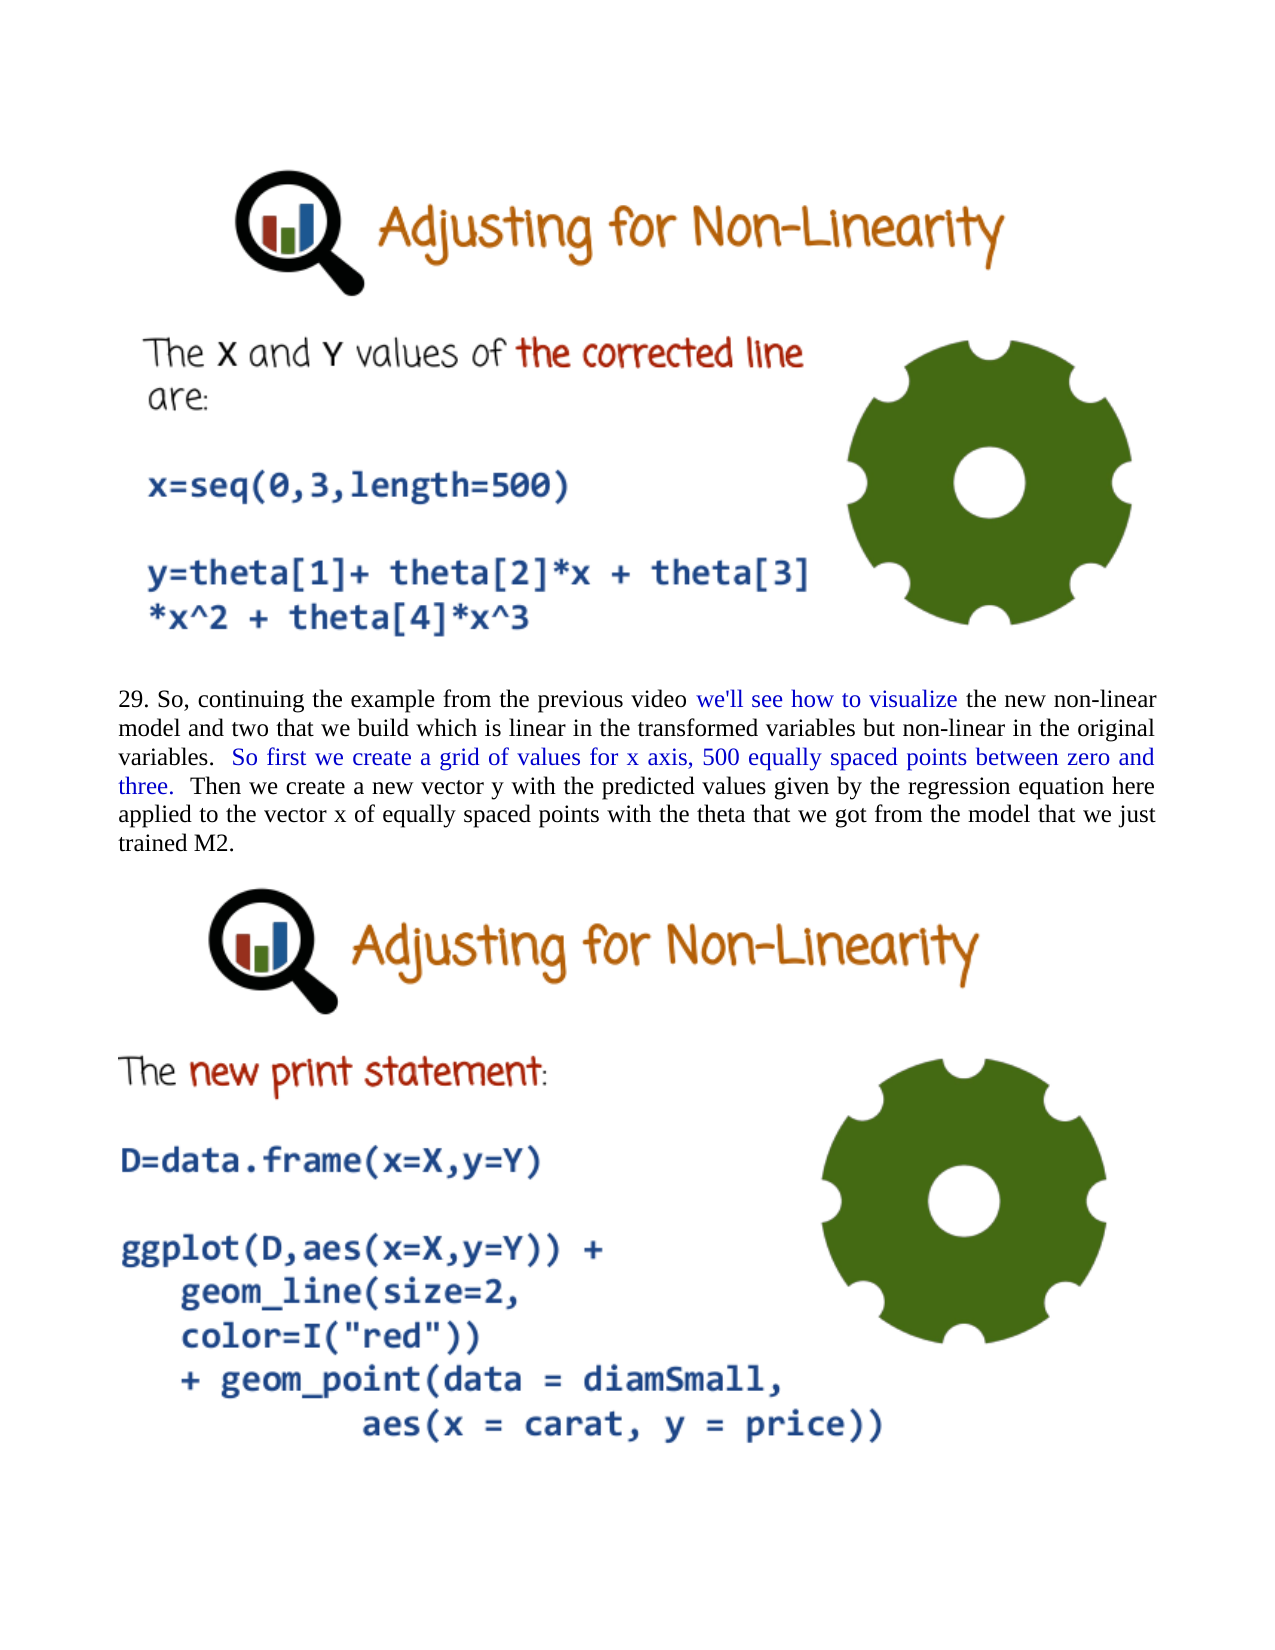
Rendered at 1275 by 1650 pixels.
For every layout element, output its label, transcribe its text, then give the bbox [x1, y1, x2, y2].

picture [118, 146, 1157, 656]
picture [118, 885, 1157, 1449]
text 29. So, continuing the example from the previous video we'll see how to visualize the new non-linear model and two that we build which is linear in the transformed variables but non-linear in the original variables. So first we create a grid of values for x axis, 500 equally spaced points between zero and three. Then we create a new vector y with the predicted values given by the regression equation here applied to the vector x of equally spaced points with the theta that we got from the model that we just trained M2. [118, 684, 1157, 857]
